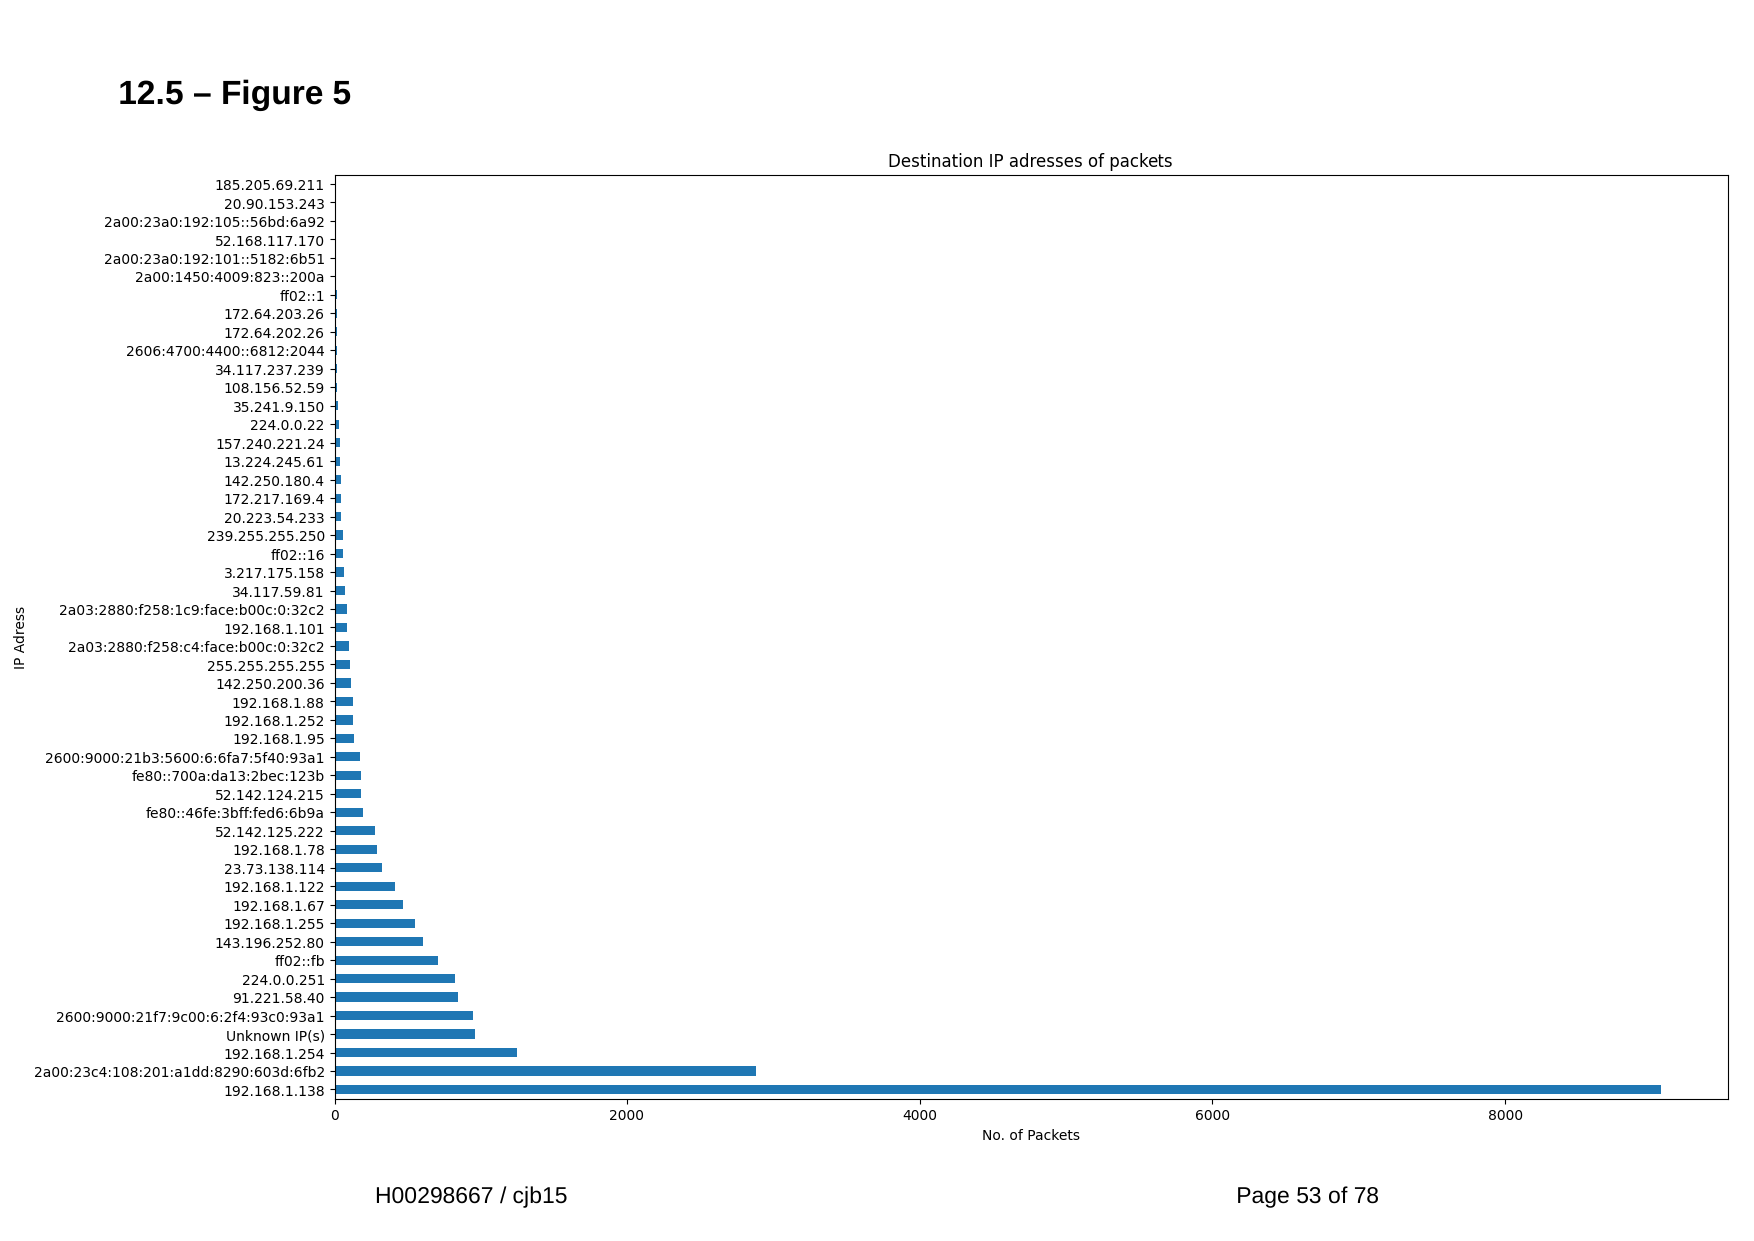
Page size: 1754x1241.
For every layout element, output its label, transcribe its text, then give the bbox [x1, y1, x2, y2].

subtitle 12.5 – Figure 5 [118, 73, 1636, 112]
picture [4, 143, 1736, 1151]
